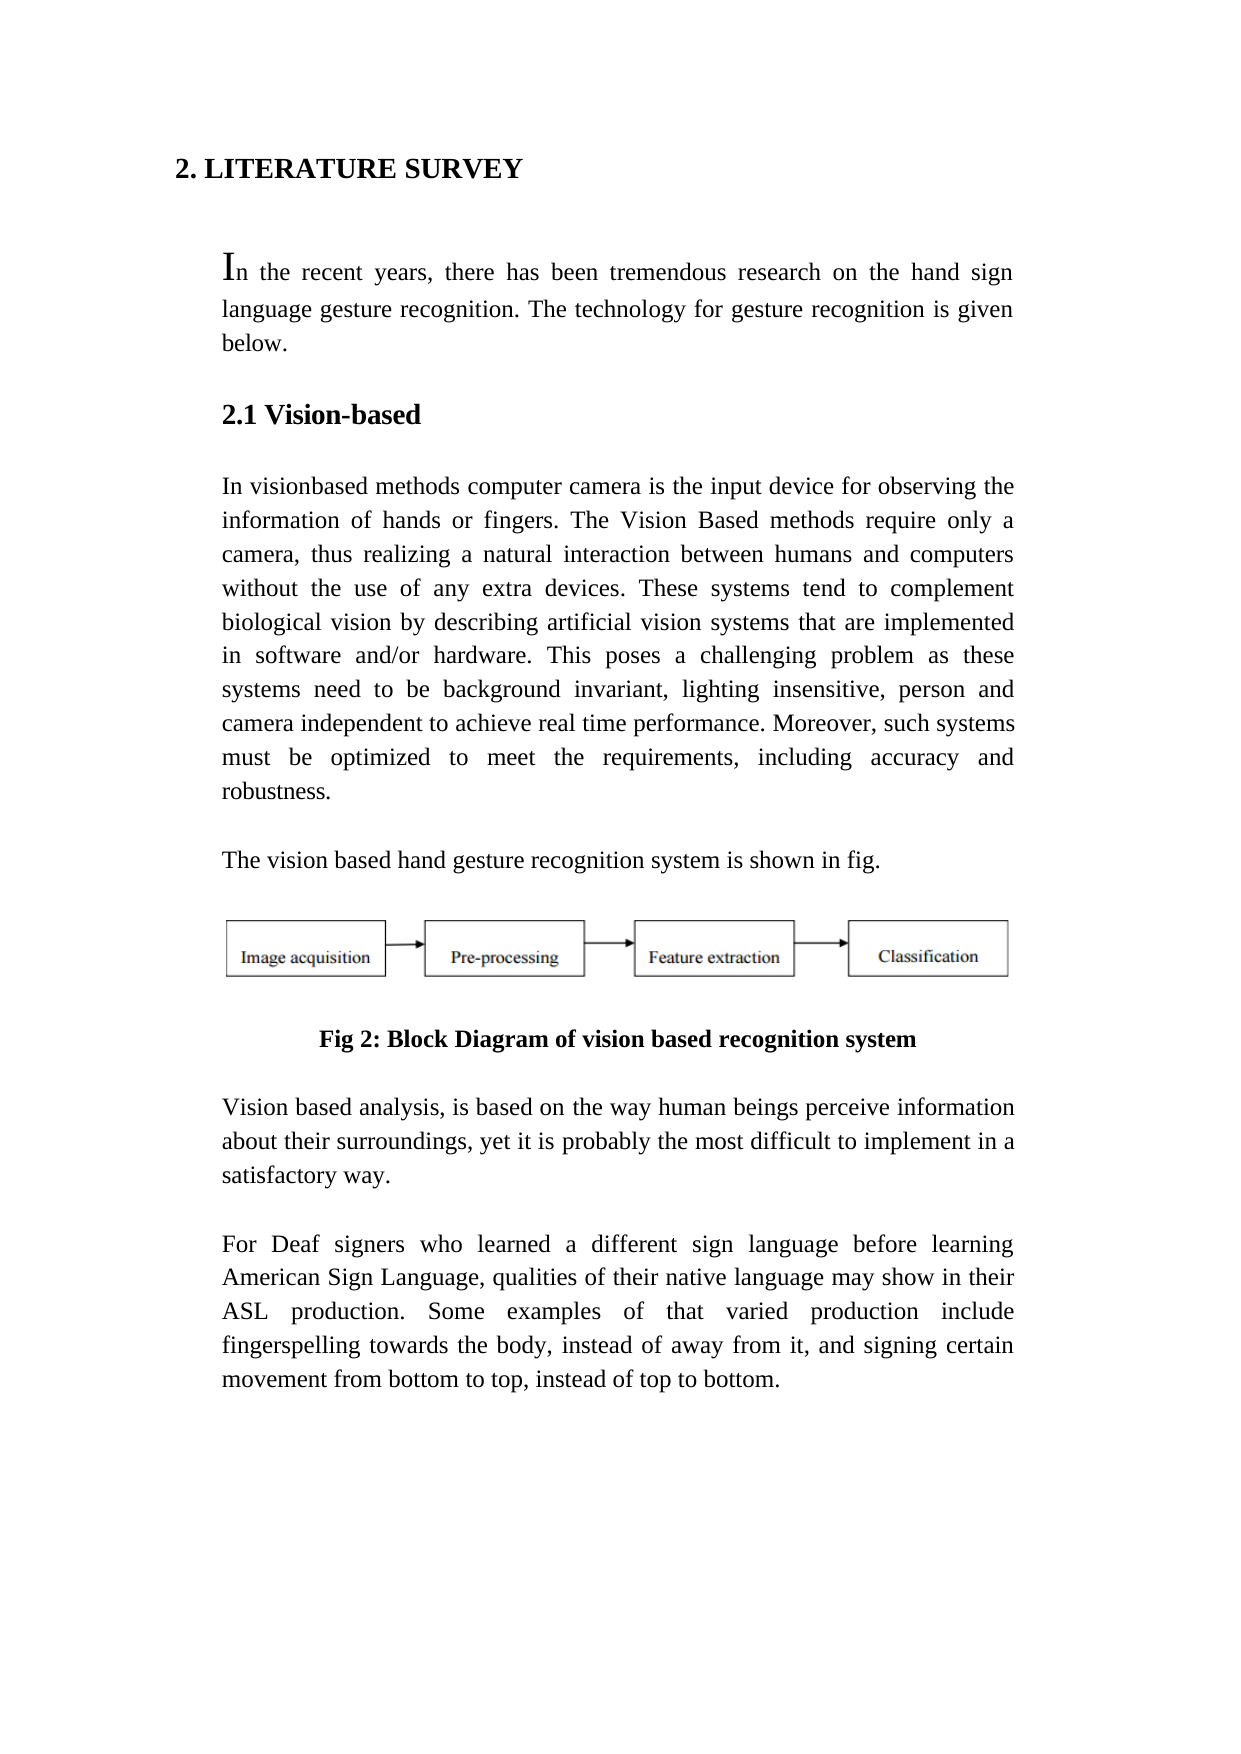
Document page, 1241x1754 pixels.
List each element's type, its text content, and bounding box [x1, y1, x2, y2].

subtitle Fig 2: Block Diagram of vision based recognition system [276, 1024, 959, 1052]
picture [226, 920, 1009, 977]
text In the recent years, there has been tremendous research on the hand sign language gesture recognition. The technology for gesture recognition is given below. [222, 242, 1014, 357]
text In vision­based methods computer camera is the input device for observing the information of hands or fingers. The Vision Based methods require only a camera, thus realizing a natural interaction between humans and computers without the use of any extra devices. These systems tend to complement biological vision by describing artificial vision systems that are implemented in software and/or hardware. This poses a challenging problem as these systems need to be background invariant, lighting insensitive, person and camera independent to achieve real time performance. Moreover, such systems must be optimized to meet the requirements, including accuracy and robustness. [222, 471, 1015, 805]
subtitle 2.1 Vision-based [222, 397, 1065, 431]
text Vision based analysis, is based on the way human beings perceive information about their surroundings, yet it is probably the most difficult to implement in a satisfactory way. [222, 1092, 1015, 1189]
subtitle 2. LITERATURE SURVEY [175, 151, 1065, 184]
list For Deaf signers who learned a different sign language before learning American Sign Language, qualities of their native language may show in their ASL production. Some examples of that varied production include fingerspelling towards the body, instead of away from it, and signing certain movement from bottom to top, instead of top to bottom. [222, 1229, 1015, 1393]
text The vision based hand gesture recognition system is shown in fig.­ [222, 846, 1065, 874]
